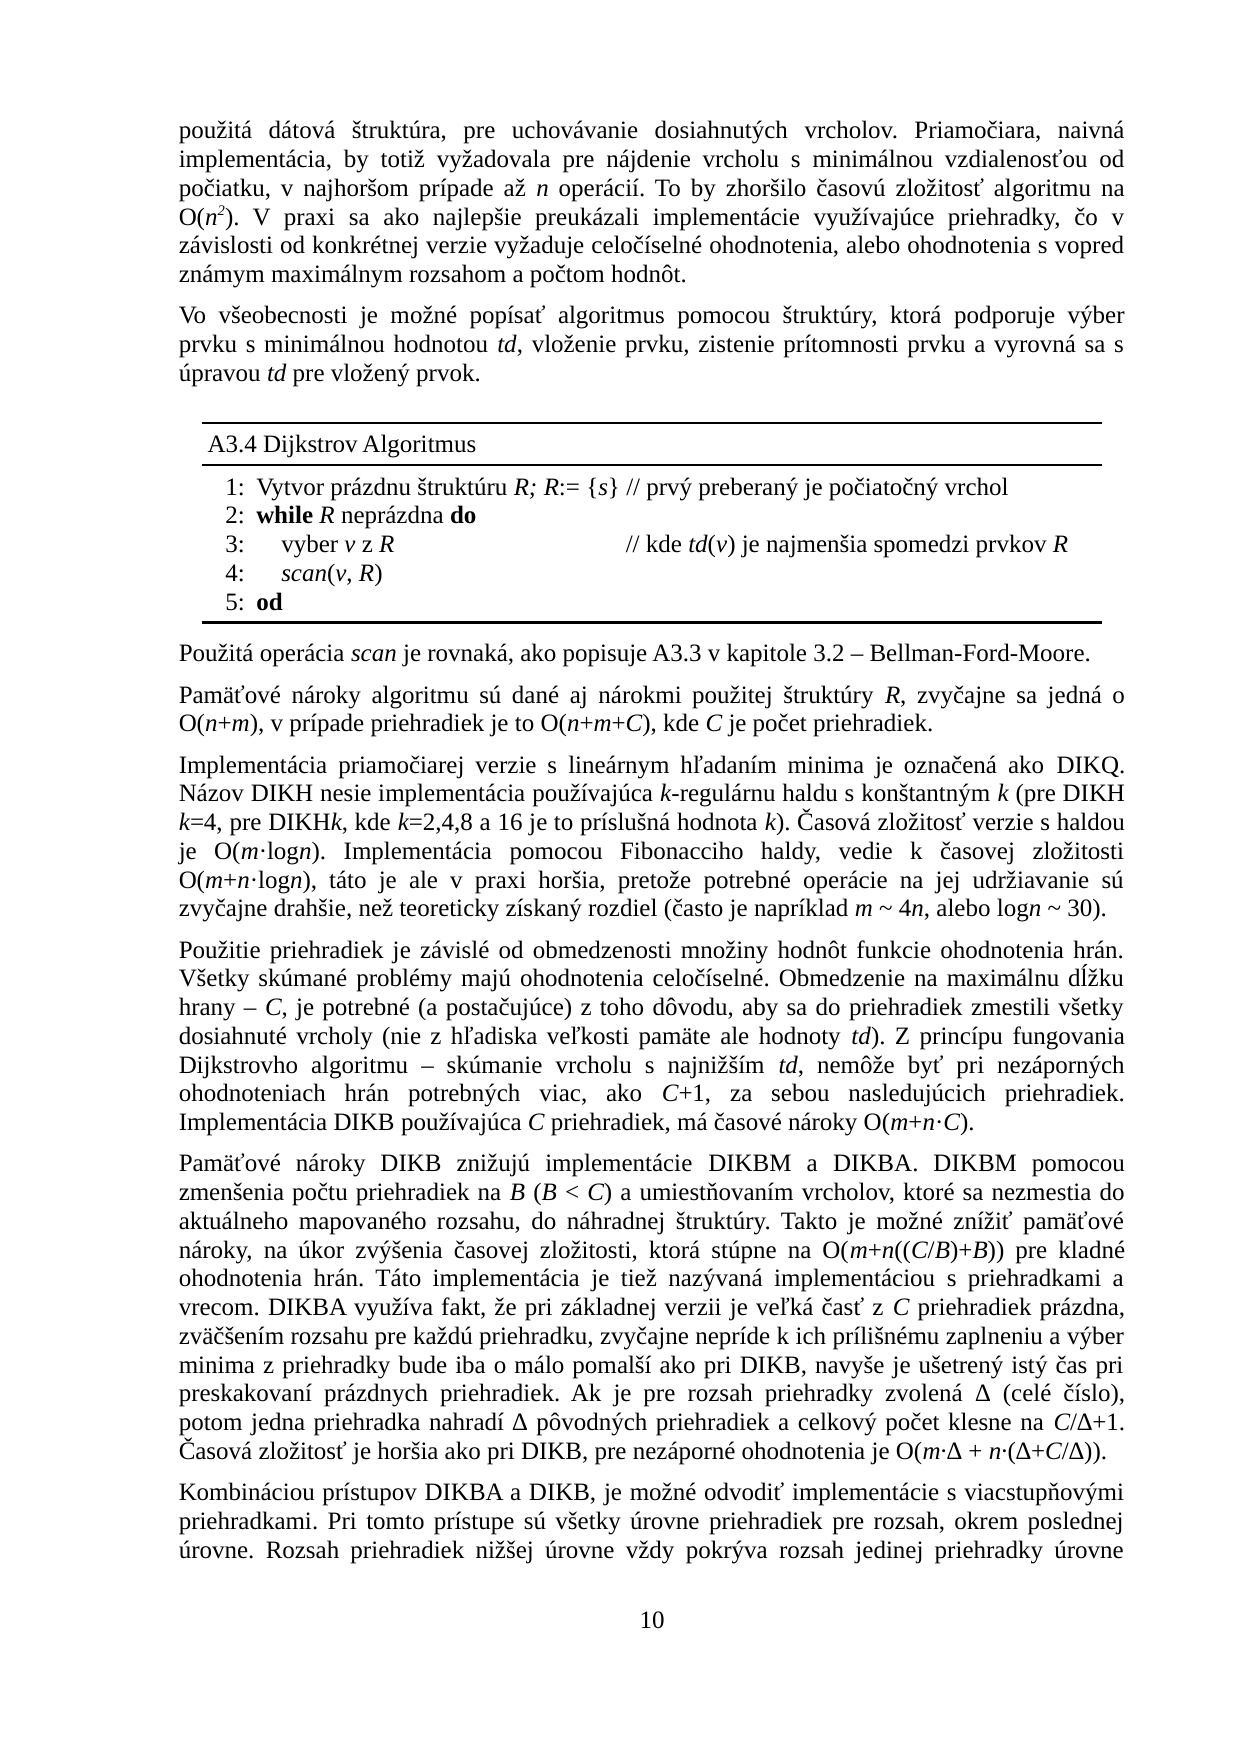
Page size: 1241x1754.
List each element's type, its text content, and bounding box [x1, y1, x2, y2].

text Pamäťové nároky DIKB znižujú implementácie DIKBM a DIKBA. DIKBM pomocou zmenšenia počtu priehradiek na B (B < C) a umiestňovaním vrcholov, ktoré sa nezmestia do aktuálneho mapovaného rozsahu, do náhradnej štruktúry. Takto je možné znížiť pamäťové nároky, na úkor zvýšenia časovej zložitosti, ktorá stúpne na O(m+n((C/B)+B)) pre kladné ohodnotenia hrán. Táto implementácia je tiež nazývaná implementáciou s priehradkami a vrecom. DIKBA využíva fakt, že pri základnej verzii je veľká časť z C priehradiek prázdna, zväčšením rozsahu pre každú priehradku, zvyčajne nepríde k ich prílišnému zaplneniu a výber minima z priehradky bude iba o málo pomalší ako pri DIKB, navyše je ušetrený istý čas pri preskakovaní prázdnych priehradiek. Ak je pre rozsah priehradky zvolená ∆ (celé číslo), potom jedna priehradka nahradí ∆ pôvodných priehradiek a celkový počet klesne na C/∆+1. Časová zložitosť je horšia ako pri DIKB, pre nezáporné ohodnotenia je O(m∙∆ + n∙(∆+C/∆)). [178, 1148, 1125, 1465]
table_header A3.4 Dijkstrov Algoritmus [202, 424, 1102, 464]
table_cell 1: 2: 3: 4: 5: [202, 466, 250, 621]
text Použitie priehradiek je závislé od obmedzenosti množiny hodnôt funkcie ohodnotenia hrán. Všetky skúmané problémy majú ohodnotenia celočíselné. Obmedzenie na maximálnu dĺžku hrany – C, je potrebné (a postačujúce) z toho dôvodu, aby sa do priehradiek zmestili všetky dosiahnuté vrcholy (nie z hľadiska veľkosti pamäte ale hodnoty td). Z princípu fungovania Dijkstrovho algoritmu – skúmanie vrcholu s najnižším td, nemôže byť pri nezáporných ohodnoteniach hrán potrebných viac, ako C+1, za sebou nasledujúcich priehradiek. Implementácia DIKB používajúca C priehradiek, má časové nároky O(m+n·C). [178, 935, 1125, 1136]
text použitá dátová štruktúra, pre uchovávanie dosiahnutých vrcholov. Priamočiara, naivná implementácia, by totiž vyžadovala pre nájdenie vrcholu s minimálnou vzdialenosťou od počiatku, v najhoršom prípade až n operácií. To by zhoršilo časovú zložitosť algoritmu na O(n2). V praxi sa ako najlepšie preukázali implementácie využívajúce priehradky, čo v závislosti od konkrétnej verzie vyžaduje celočíselné ohodnotenia, alebo ohodnotenia s vopred známym maximálnym rozsahom a počtom hodnôt. [178, 116, 1125, 288]
text Použitá operácia scan je rovnaká, ako popisuje A3.3 v kapitole 3.2 – Bellman-Ford-Moore. [178, 638, 1125, 667]
text Pamäťové nároky algoritmu sú dané aj nárokmi použitej štruktúry R, zvyčajne sa jedná o O(n+m), v prípade priehradiek je to O(n+m+C), kde C je počet priehradiek. [178, 680, 1125, 737]
table_cell Vytvor prázdnu štruktúru R; R:= {s} // prvý preberaný je počiatočný vrchol while R neprázdna do vyber v z R // kde td(v) je najmenšia spomedzi prvkov R scan(v, R) od [250, 466, 1102, 621]
text Vo všeobecnosti je možné popísať algoritmus pomocou štruktúry, ktorá podporuje výber prvku s minimálnou hodnotou td, vloženie prvku, zistenie prítomnosti prvku a vyrovná sa s úpravou td pre vložený prvok. [178, 301, 1125, 387]
text Implementácia priamočiarej verzie s lineárnym hľadaním minima je označená ako DIKQ. Názov DIKH nesie implementácia používajúca k-regulárnu haldu s konštantným k (pre DIKH k=4, pre DIKHk, kde k=2,4,8 a 16 je to príslušná hodnota k). Časová zložitosť verzie s haldou je O(m·logn). Implementácia pomocou Fibonacciho haldy, vedie k časovej zložitosti O(m+n·logn), táto je ale v praxi horšia, pretože potrebné operácie na jej udržiavanie sú zvyčajne drahšie, než teoreticky získaný rozdiel (často je napríklad m ~ 4n, alebo logn ~ 30). [178, 750, 1125, 922]
text Kombináciou prístupov DIKBA a DIKB, je možné odvodiť implementácie s viacstupňovými priehradkami. Pri tomto prístupe sú všetky úrovne priehradiek pre rozsah, okrem poslednej úrovne. Rozsah priehradiek nižšej úrovne vždy pokrýva rozsah jedinej priehradky úrovne [178, 1477, 1125, 1563]
